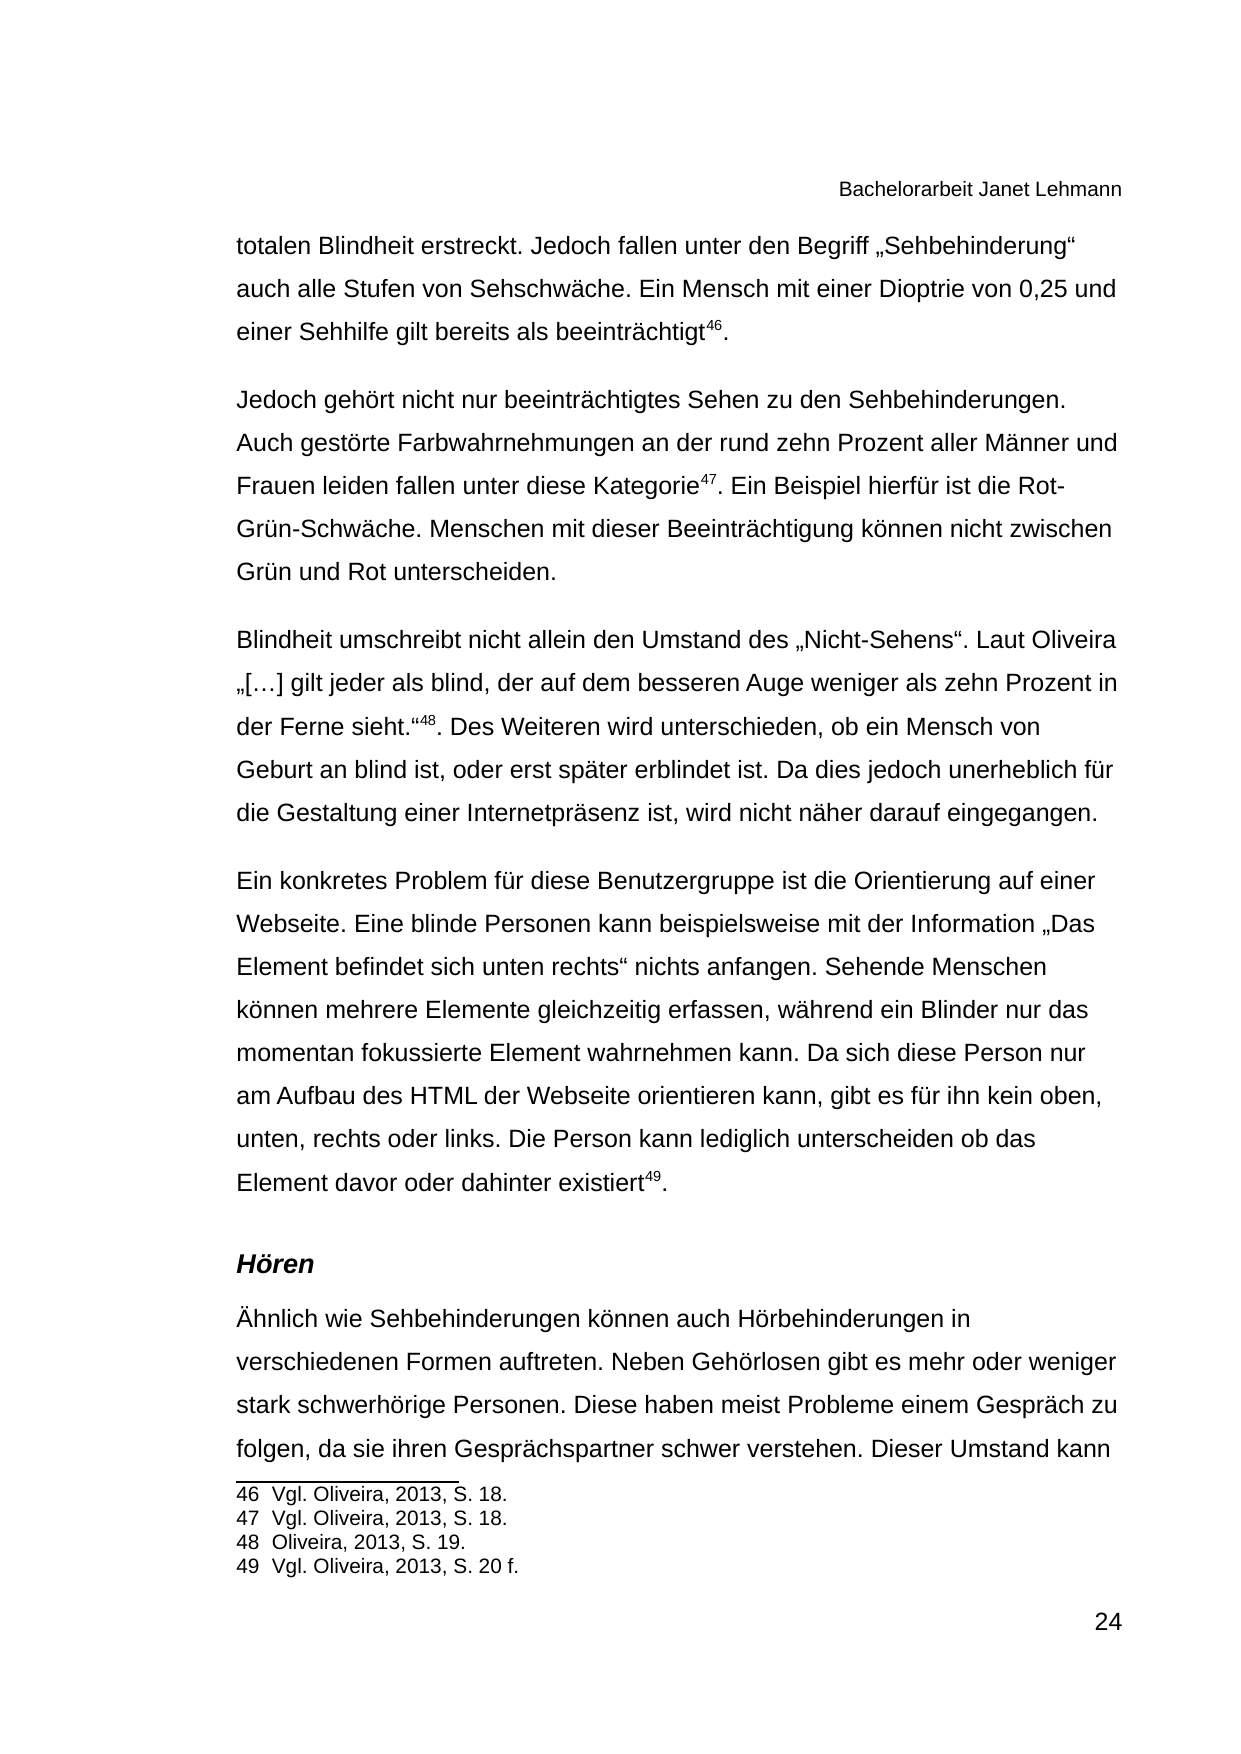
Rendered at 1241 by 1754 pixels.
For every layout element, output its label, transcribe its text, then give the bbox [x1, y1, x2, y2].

text Oliveira, 2013, S. 19. [236, 1530, 1122, 1554]
subtitle Hören [236, 1248, 1122, 1279]
text totalen Blindheit erstreckt. Jedoch fallen unter den Begriff „Sehbehinderung“ auch alle Stufen von Sehschwäche. Ein Mensch mit einer Dioptrie von 0,25 und einer Sehhilfe gilt bereits als beeinträchtigt. [236, 231, 1122, 346]
text Vgl. Oliveira, 2013, S. 18. [236, 1506, 1122, 1530]
text Jedoch gehört nicht nur beeinträchtigtes Sehen zu den Sehbehinderungen. Auch gestörte Farbwahrnehmungen an der rund zehn Prozent aller Männer und Frauen leiden fallen unter diese Kategorie. Ein Beispiel hierfür ist die Rot-Grün-Schwäche. Menschen mit dieser Beeinträchtigung können nicht zwischen Grün und Rot unterscheiden. [236, 385, 1122, 586]
text Vgl. Oliveira, 2013, S. 20 f. [236, 1554, 1122, 1578]
text Ein konkretes Problem für diese Benutzergruppe ist die Orientierung auf einer Webseite. Eine blinde Personen kann beispielsweise mit der Information „Das Element befindet sich unten rechts“ nichts anfangen. Sehende Menschen können mehrere Elemente gleichzeitig erfassen, während ein Blinder nur das momentan fokussierte Element wahrnehmen kann. Da sich diese Person nur am Aufbau des HTML der Webseite orientieren kann, gibt es für ihn kein oben, unten, rechts oder links. Die Person kann lediglich unterscheiden ob das Element davor oder dahinter existiert. [236, 866, 1122, 1196]
text Blindheit umschreibt nicht allein den Umstand des „Nicht-Sehens“. Laut Oliveira „[…] gilt jeder als blind, der auf dem besseren Auge weniger als zehn Prozent in der Ferne sieht.“. Des Weiteren wird unterschieden, ob ein Mensch von Geburt an blind ist, oder erst später erblindet ist. Da dies jedoch unerheblich für die Gestaltung einer Internetpräsenz ist, wird nicht näher darauf eingegangen. [236, 625, 1122, 826]
text Vgl. Oliveira, 2013, S. 18. [236, 1482, 1122, 1506]
text Ähnlich wie Sehbehinderungen können auch Hörbehinderungen in verschiedenen Formen auftreten. Neben Gehörlosen gibt es mehr oder weniger stark schwerhörige Personen. Diese haben meist Probleme einem Gespräch zu folgen, da sie ihren Gesprächspartner schwer verstehen. Dieser Umstand kann [236, 1304, 1122, 1462]
